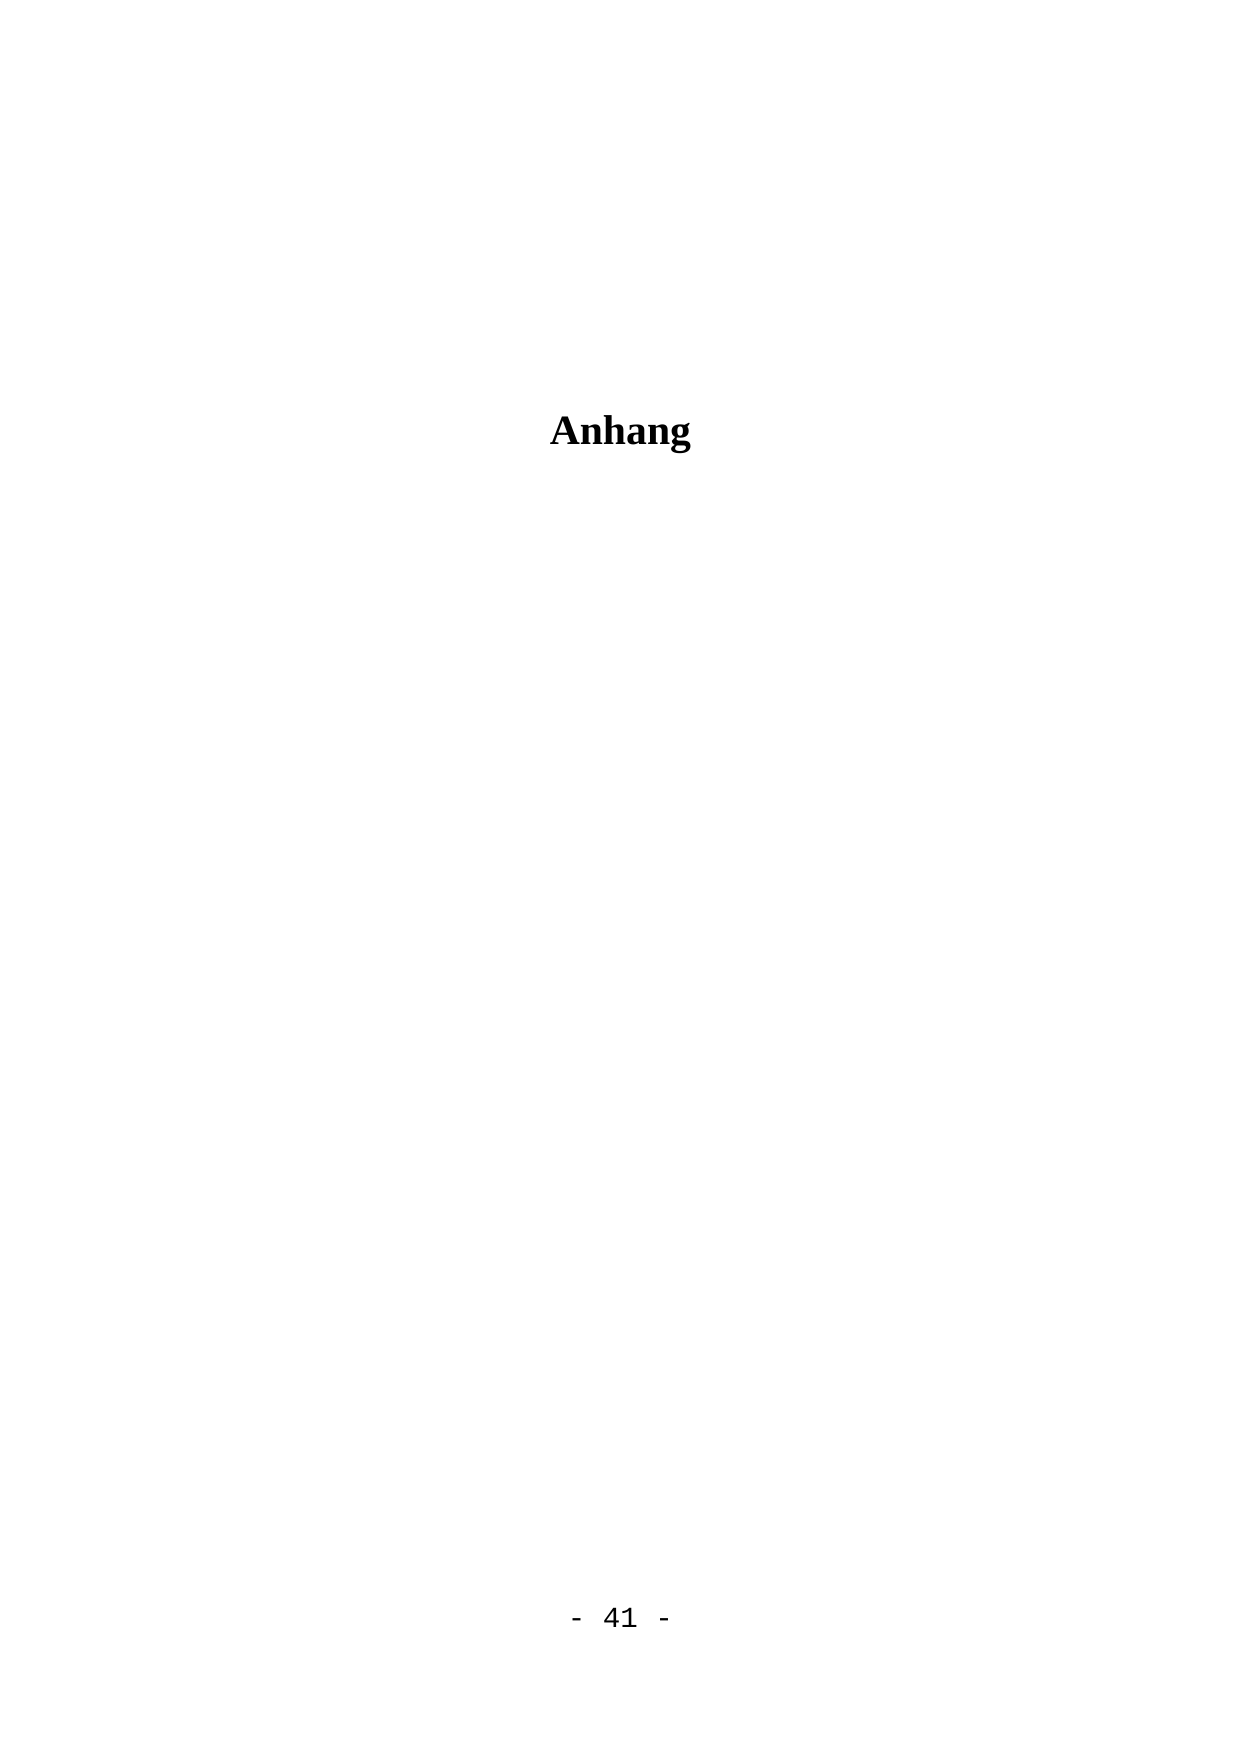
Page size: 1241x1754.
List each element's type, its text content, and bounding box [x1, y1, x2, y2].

text Anhang [118, 406, 1122, 453]
